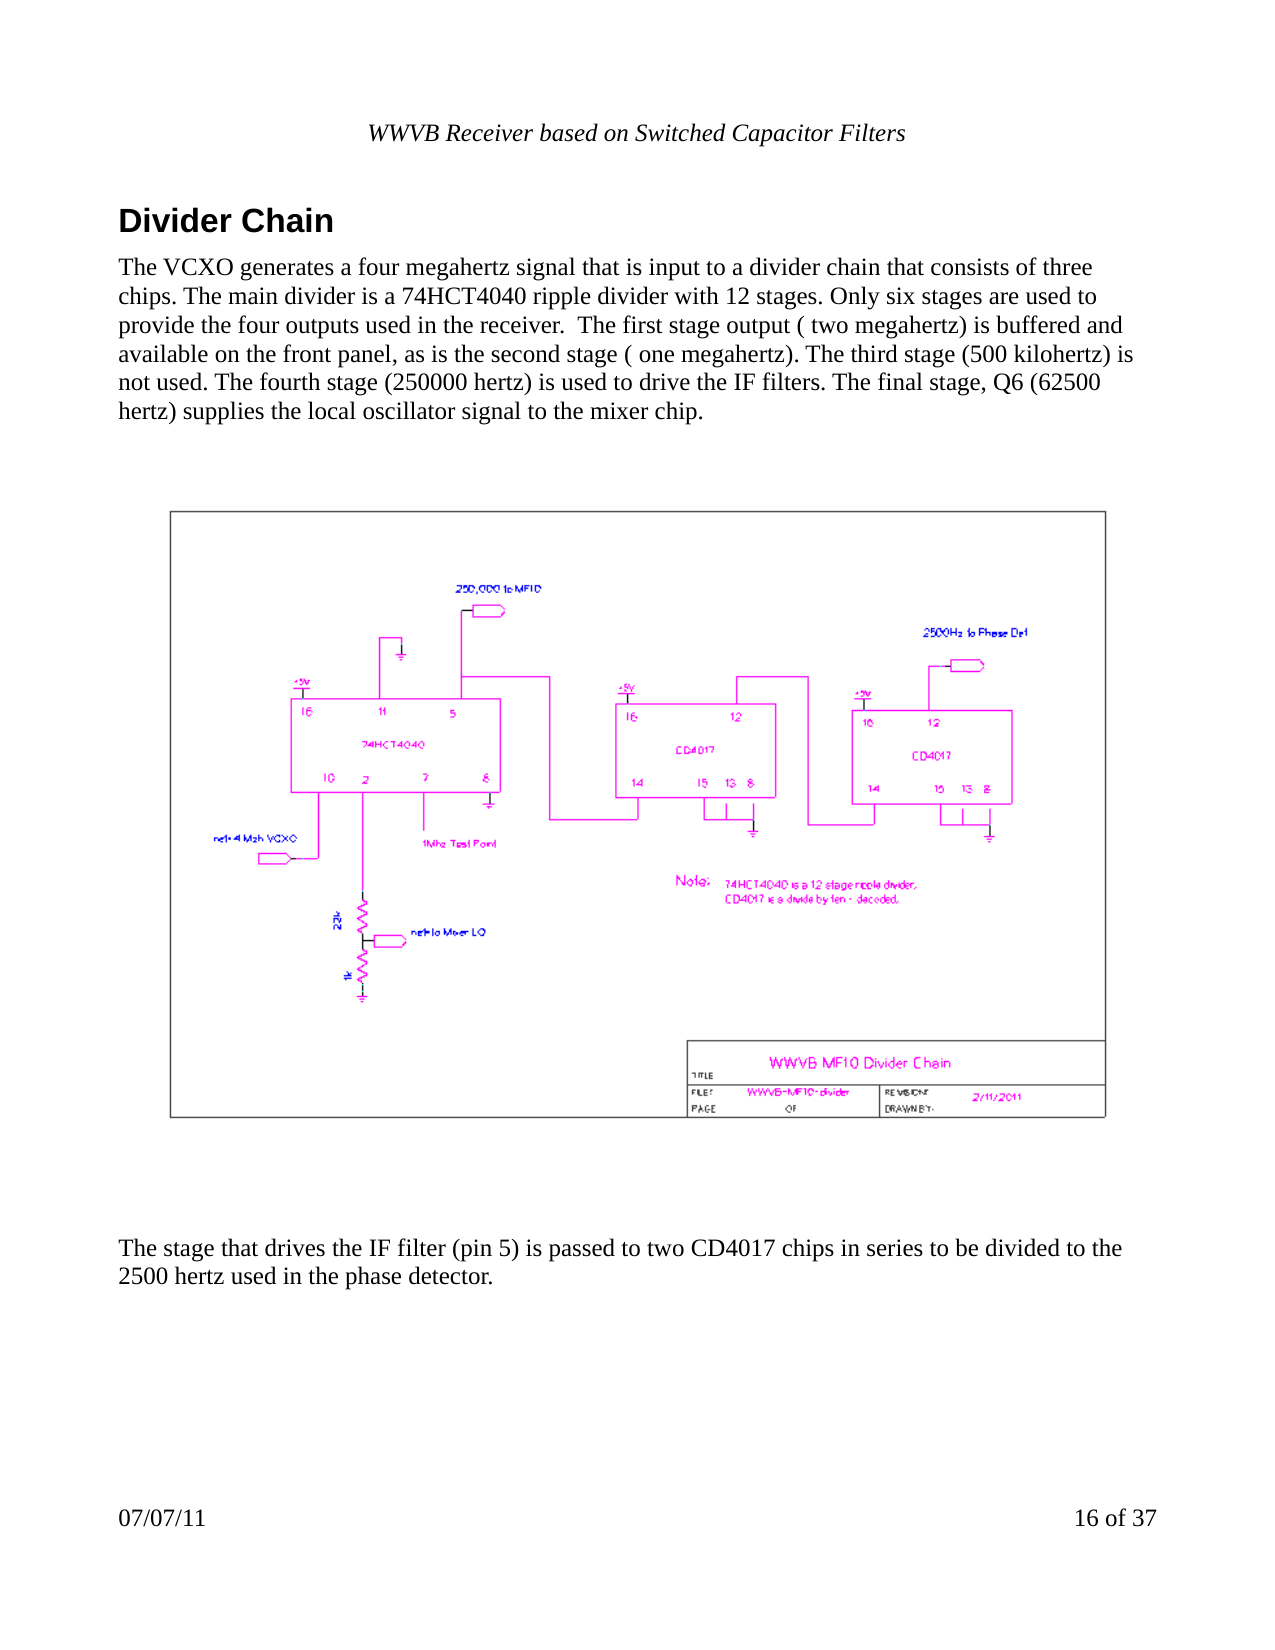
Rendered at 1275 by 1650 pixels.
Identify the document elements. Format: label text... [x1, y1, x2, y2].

text The stage that drives the IF filter (pin 5) is passed to two CD4017 chips in series to be divided to the 2500 hertz used in the phase detector. [118, 1233, 1157, 1290]
picture [118, 425, 1157, 1204]
subtitle Divider Chain [118, 201, 1157, 240]
text The VCXO generates a four megahertz signal that is input to a divider chain that consists of three chips. The main divider is a 74HCT4040 ripple divider with 12 stages. Only six stages are used to provide the four outputs used in the receiver. The first stage output ( two megahertz) is buffered and available on the front panel, as is the second stage ( one megahertz). The third stage (500 kilohertz) is not used. The fourth stage (250000 hertz) is used to drive the IF filters. The final stage, Q6 (62500 hertz) supplies the local oscillator signal to the mixer chip. [118, 252, 1157, 425]
